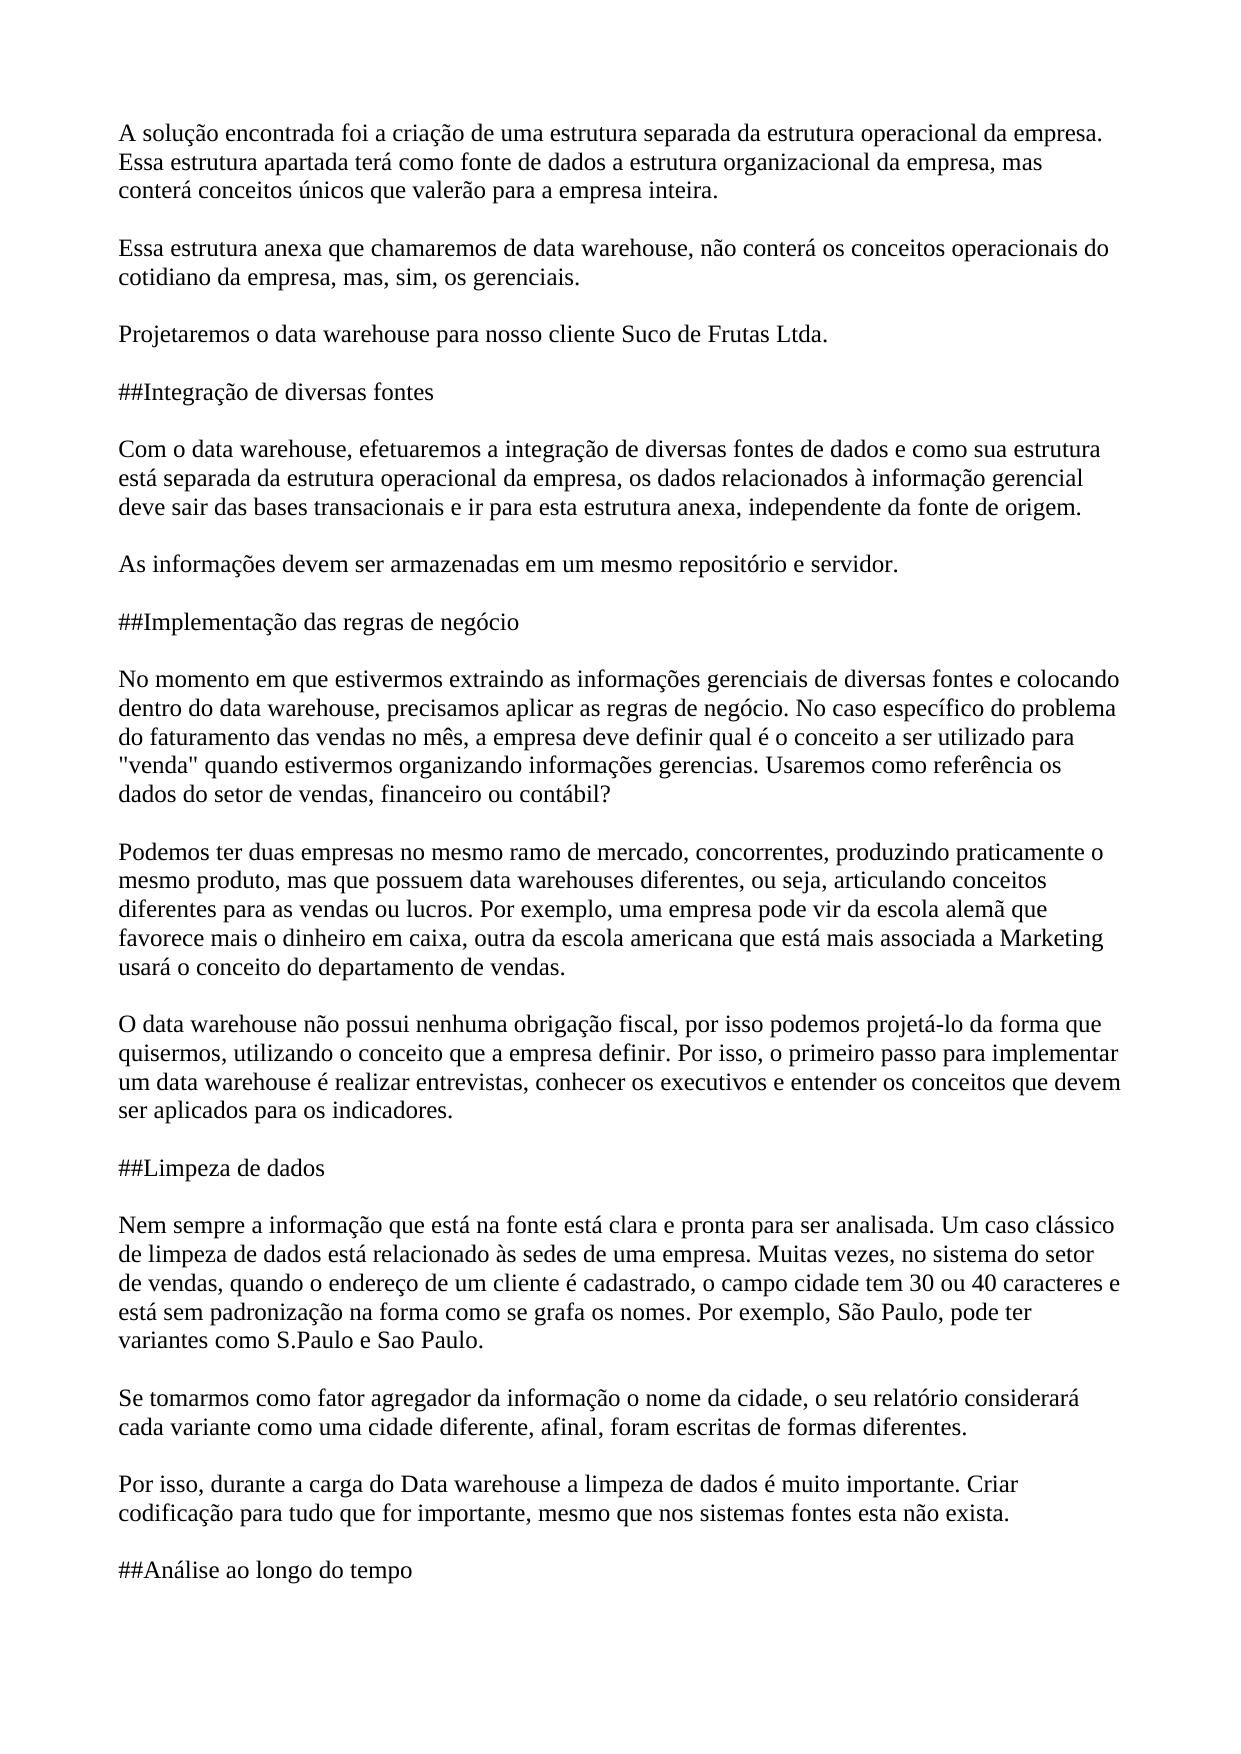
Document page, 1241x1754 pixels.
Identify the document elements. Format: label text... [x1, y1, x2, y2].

text Essa estrutura anexa que chamaremos de data warehouse, não conterá os conceitos operacionais do cotidiano da empresa, mas, sim, os gerenciais. [118, 233, 1122, 291]
text Projetaremos o data warehouse para nosso cliente Suco de Frutas Ltda. [118, 319, 1122, 348]
text Por isso, durante a carga do Data warehouse a limpeza de dados é muito importante. Criar codificação para tudo que for importante, mesmo que nos sistemas fontes esta não exista. [118, 1469, 1122, 1527]
text ##Implementação das regras de negócio [118, 607, 1122, 636]
text As informações devem ser armazenadas em um mesmo repositório e servidor. [118, 549, 1122, 578]
text Se tomarmos como fator agregador da informação o nome da cidade, o seu relatório considerará cada variante como uma cidade diferente, afinal, foram escritas de formas diferentes. [118, 1383, 1122, 1441]
text No momento em que estivermos extraindo as informações gerenciais de diversas fontes e colocando dentro do data warehouse, precisamos aplicar as regras de negócio. No caso específico do problema do faturamento das vendas no mês, a empresa deve definir qual é o conceito a ser utilizado para "venda" quando estivermos organizando informações gerencias. Usaremos como referência os dados do setor de vendas, financeiro ou contábil? [118, 664, 1122, 808]
text ##Limpeza de dados [118, 1153, 1122, 1182]
text Nem sempre a informação que está na fonte está clara e pronta para ser analisada. Um caso clássico de limpeza de dados está relacionado às sedes de uma empresa. Muitas vezes, no sistema do setor de vendas, quando o endereço de um cliente é cadastrado, o campo cidade tem 30 ou 40 caracteres e está sem padronização na forma como se grafa os nomes. Por exemplo, São Paulo, pode ter variantes como S.Paulo e Sao Paulo. [118, 1211, 1122, 1354]
text O data warehouse não possui nenhuma obrigação fiscal, por isso podemos projetá-lo da forma que quisermos, utilizando o conceito que a empresa definir. Por isso, o primeiro passo para implementar um data warehouse é realizar entrevistas, conhecer os executivos e entender os conceitos que devem ser aplicados para os indicadores. [118, 1009, 1122, 1124]
text A solução encontrada foi a criação de uma estrutura separada da estrutura operacional da empresa. Essa estrutura apartada terá como fonte de dados a estrutura organizacional da empresa, mas conterá conceitos únicos que valerão para a empresa inteira. [118, 118, 1122, 204]
text Podemos ter duas empresas no mesmo ramo de mercado, concorrentes, produzindo praticamente o mesmo produto, mas que possuem data warehouses diferentes, ou seja, articulando conceitos diferentes para as vendas ou lucros. Por exemplo, uma empresa pode vir da escola alemã que favorece mais o dinheiro em caixa, outra da escola americana que está mais associada a Marketing usará o conceito do departamento de vendas. [118, 837, 1122, 981]
text ##Análise ao longo do tempo [118, 1556, 1122, 1584]
text ##Integração de diversas fontes [118, 377, 1122, 406]
text Com o data warehouse, efetuaremos a integração de diversas fontes de dados e como sua estrutura está separada da estrutura operacional da empresa, os dados relacionados à informação gerencial deve sair das bases transacionais e ir para esta estrutura anexa, independente da fonte de origem. [118, 434, 1122, 521]
